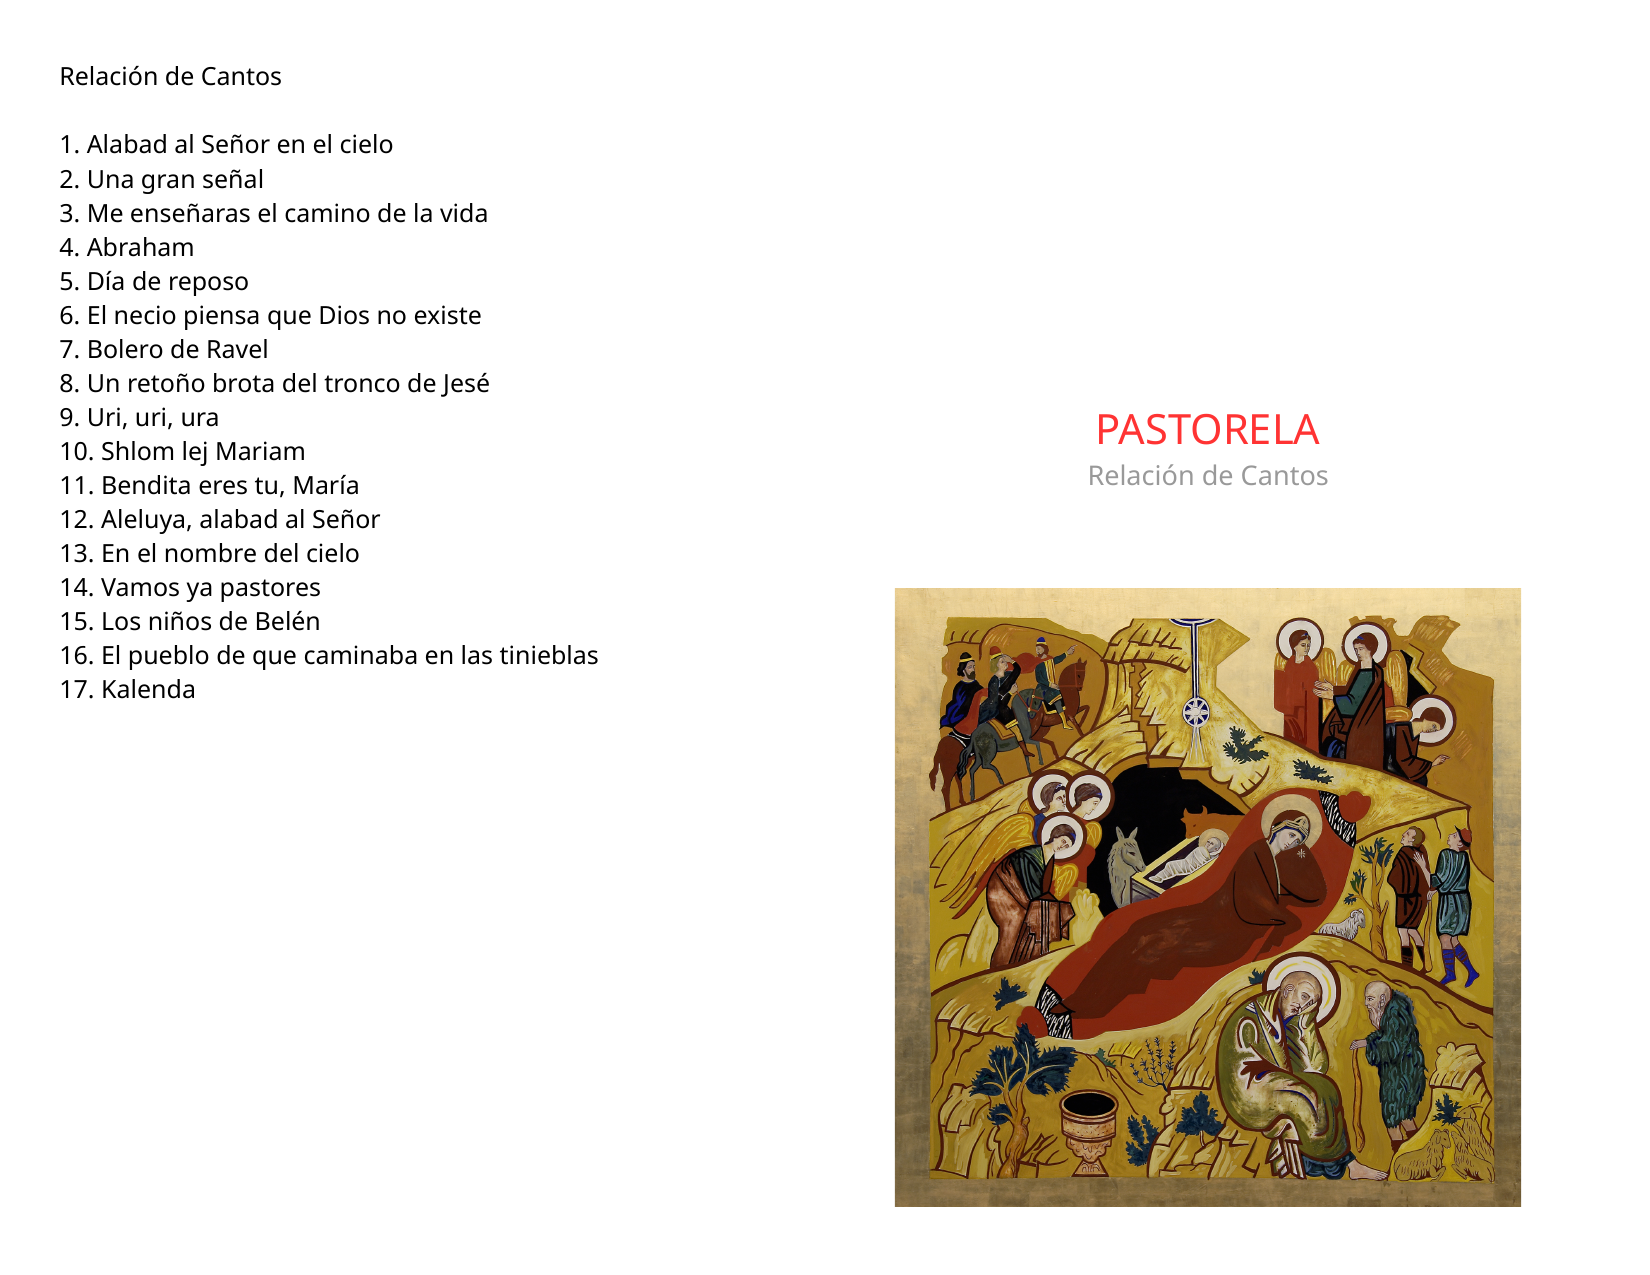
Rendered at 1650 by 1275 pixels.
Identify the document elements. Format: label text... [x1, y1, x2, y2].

text 8. Un retoño brota del tronco de Jesé [59, 366, 825, 400]
text 12. Aleluya, alabad al Señor [59, 502, 825, 536]
text 10. Shlom lej Mariam [59, 434, 825, 468]
text 11. Bendita eres tu, María [59, 468, 825, 502]
text 13. En el nombre del cielo [59, 536, 825, 570]
text 14. Vamos ya pastores [59, 570, 825, 604]
text 15. Los niños de Belén [59, 604, 825, 638]
text Relación de Cantos [59, 59, 825, 93]
text Relación de Cantos [825, 456, 1591, 493]
text 16. El pueblo de que caminaba en las tinieblas [59, 638, 825, 672]
text 9. Uri, uri, ura [59, 400, 825, 434]
text 7. Bolero de Ravel [59, 332, 825, 366]
text 3. Me enseñaras el camino de la vida [59, 195, 825, 229]
text 17. Kalenda [59, 672, 825, 706]
text 4. Abraham [59, 229, 825, 263]
text 2. Una gran señal [59, 161, 825, 195]
picture [894, 588, 1522, 1207]
text PASTORELA [825, 400, 1591, 456]
text 1. Alabad al Señor en el cielo [59, 127, 825, 161]
text 5. Día de reposo [59, 263, 825, 297]
text 6. El necio piensa que Dios no existe [59, 297, 825, 332]
